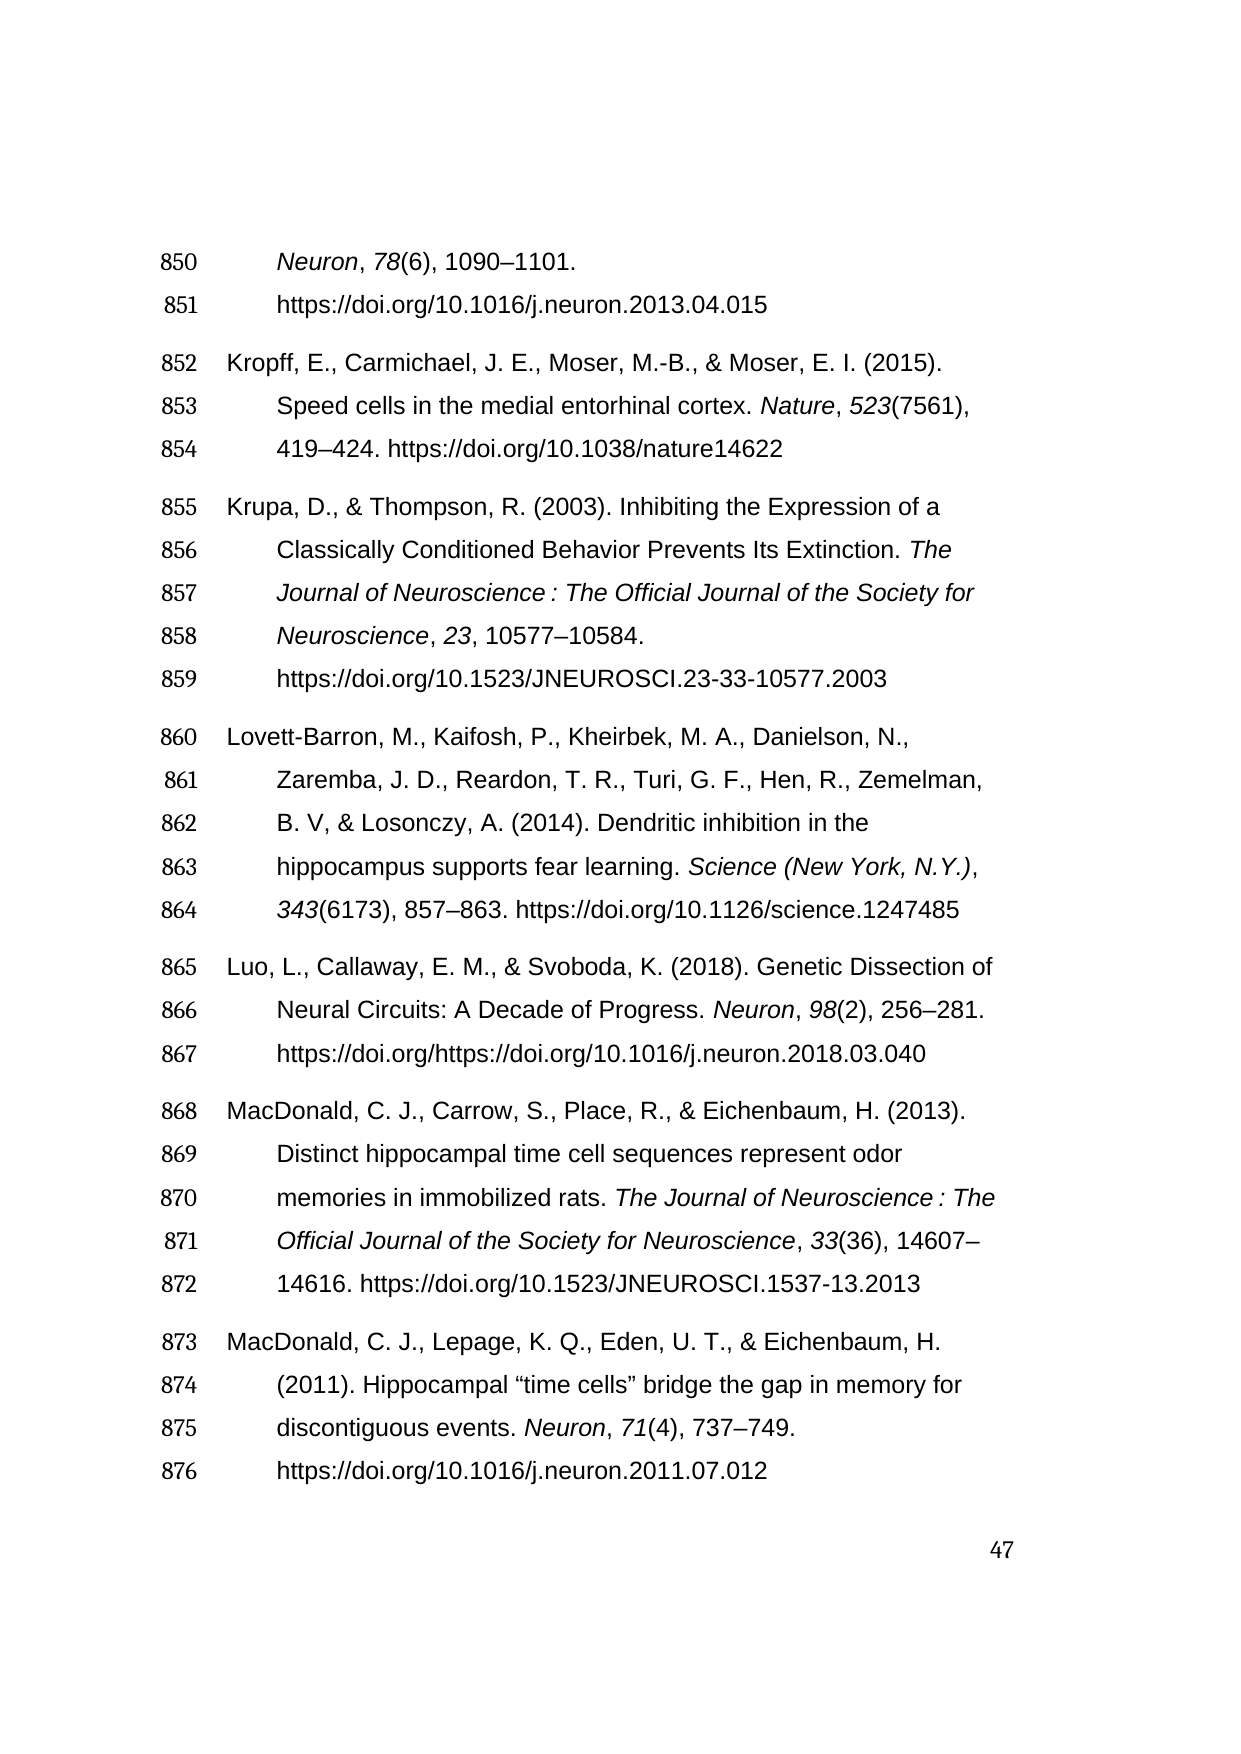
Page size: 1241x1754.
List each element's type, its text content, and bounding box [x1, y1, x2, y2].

text Kropff, E., Carmichael, J. E., Moser, M.-B., & Moser, E. I. (2015). Speed cells in the medial entorhinal cortex. Nature, 523(7561), 419–424. https://doi.org/10.1038/nature14622 [226, 348, 1014, 463]
text MacDonald, C. J., Lepage, K. Q., Eden, U. T., & Eichenbaum, H. (2011). Hippocampal “time cells” bridge the gap in memory for discontiguous events. Neuron, 71(4), 737–749. https://doi.org/10.1016/j.neuron.2011.07.012 [226, 1327, 1014, 1485]
text Krupa, D., & Thompson, R. (2003). Inhibiting the Expression of a Classically Conditioned Behavior Prevents Its Extinction. The Journal of Neuroscience : The Official Journal of the Society for Neuroscience, 23, 10577–10584. https://doi.org/10.1523/JNEUROSCI.23-33-10577.2003 [226, 492, 1014, 693]
text Neuron, 78(6), 1090–1101. https://doi.org/10.1016/j.neuron.2013.04.015 [226, 247, 1014, 319]
text Luo, L., Callaway, E. M., & Svoboda, K. (2018). Genetic Dissection of Neural Circuits: A Decade of Progress. Neuron, 98(2), 256–281. https://doi.org/https://doi.org/10.1016/j.neuron.2018.03.040 [226, 952, 1014, 1067]
text Lovett-Barron, M., Kaifosh, P., Kheirbek, M. A., Danielson, N., Zaremba, J. D., Reardon, T. R., Turi, G. F., Hen, R., Zemelman, B. V, & Losonczy, A. (2014). Dendritic inhibition in the hippocampus supports fear learning. Science (New York, N.Y.), 343(6173), 857–863. https://doi.org/10.1126/science.1247485 [226, 722, 1014, 923]
text MacDonald, C. J., Carrow, S., Place, R., & Eichenbaum, H. (2013). Distinct hippocampal time cell sequences represent odor memories in immobilized rats. The Journal of Neuroscience : The Official Journal of the Society for Neuroscience, 33(36), 14607–14616. https://doi.org/10.1523/JNEUROSCI.1537-13.2013 [226, 1096, 1014, 1298]
